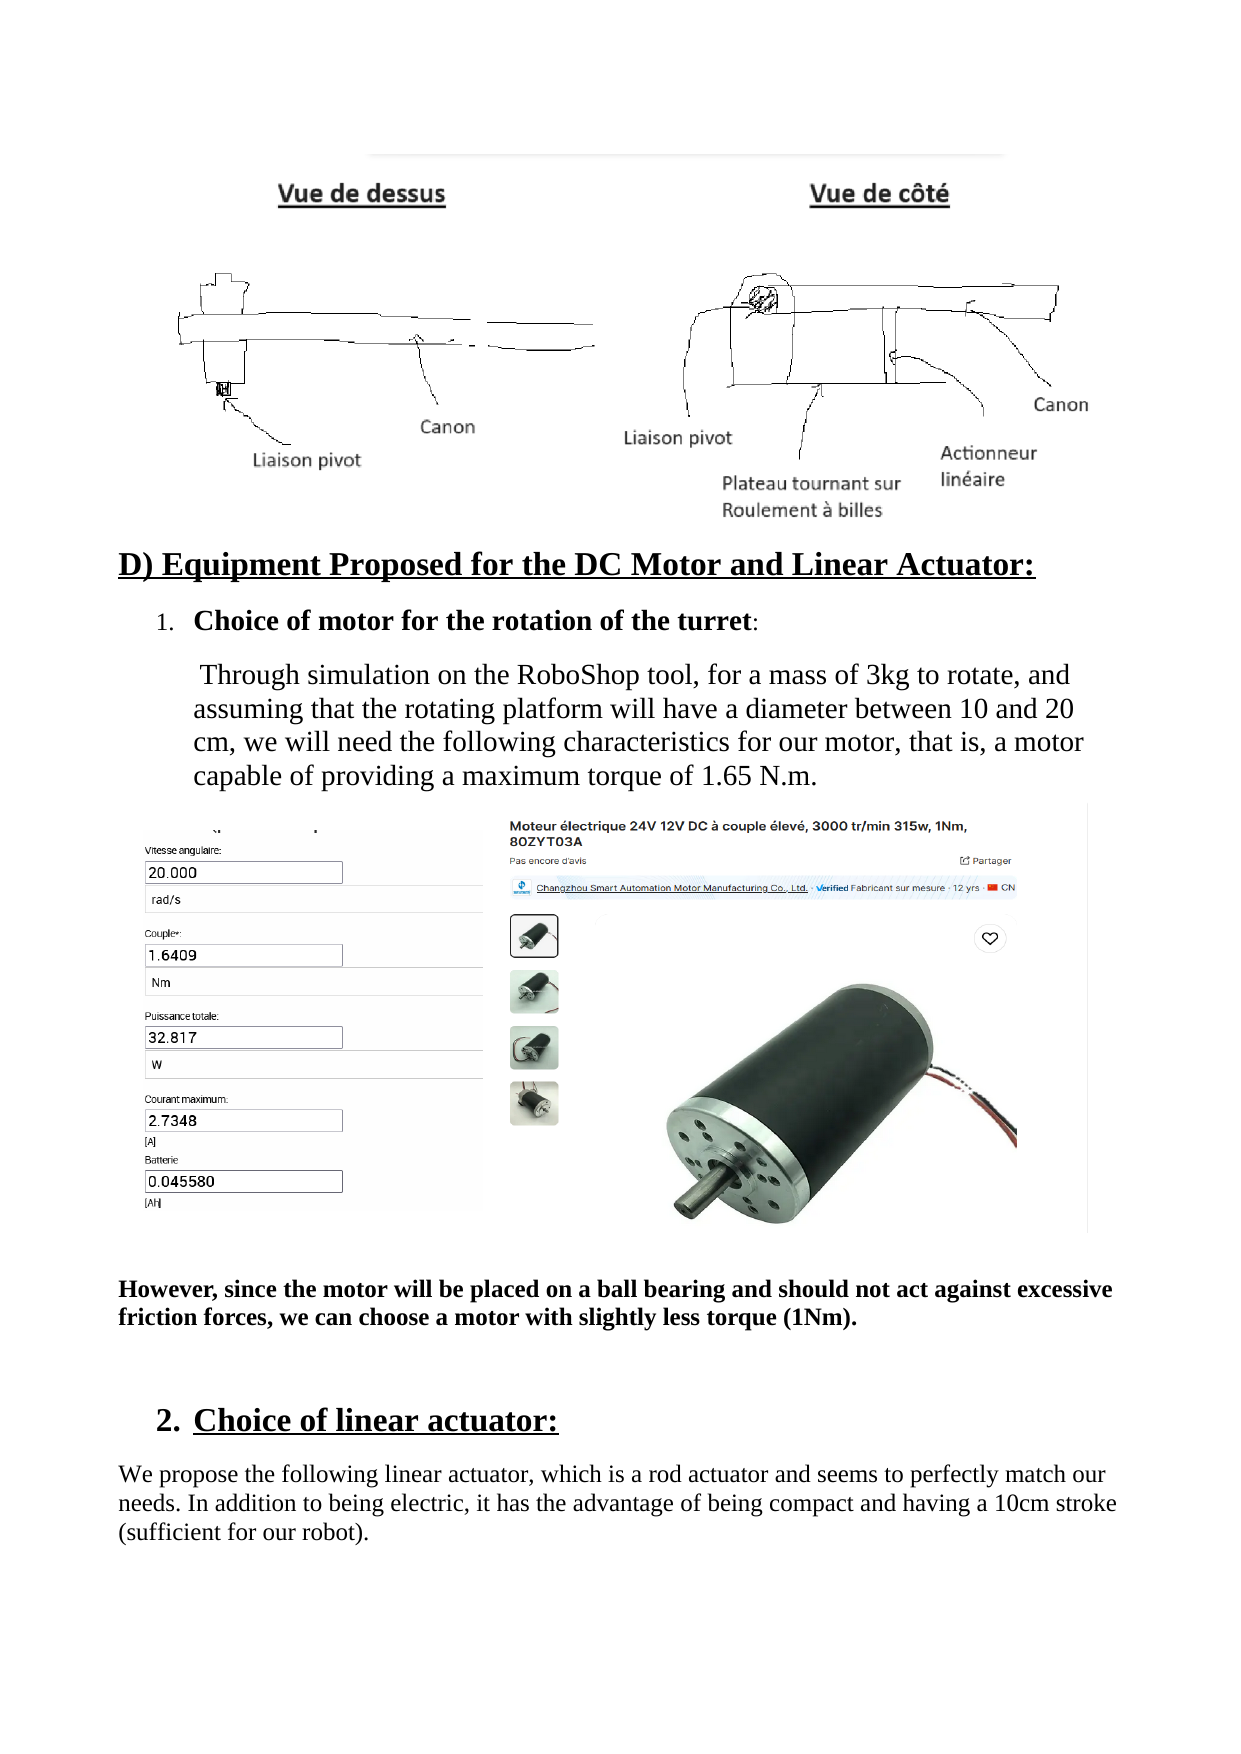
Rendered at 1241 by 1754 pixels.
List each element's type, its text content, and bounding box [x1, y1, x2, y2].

text Through simulation on the RoboShop tool, for a mass of 3kg to rotate, and assuming that the rotating platform will have a diameter between 10 and 20 cm, we will need the following characteristics for our motor, that is, a motor capable of providing a maximum torque of 1.65 N.m. [193, 657, 1122, 792]
text However, since the motor will be placed on a ball bearing and should not act against excessive friction forces, we can choose a motor with slightly less torque (1Nm). [118, 1274, 1122, 1331]
text D) Equipment Proposed for the DC Motor and Linear Actuator: [118, 170, 1122, 582]
list Choice of motor for the rotation of the turret: [156, 603, 1122, 637]
text We propose the following linear actuator, which is a rod actuator and seems to perfectly match our needs. In addition to being electric, it has the advantage of being compact and having a 10cm stroke (sufficient for our robot). [118, 1459, 1122, 1546]
list Choice of linear actuator: [156, 1400, 1122, 1438]
